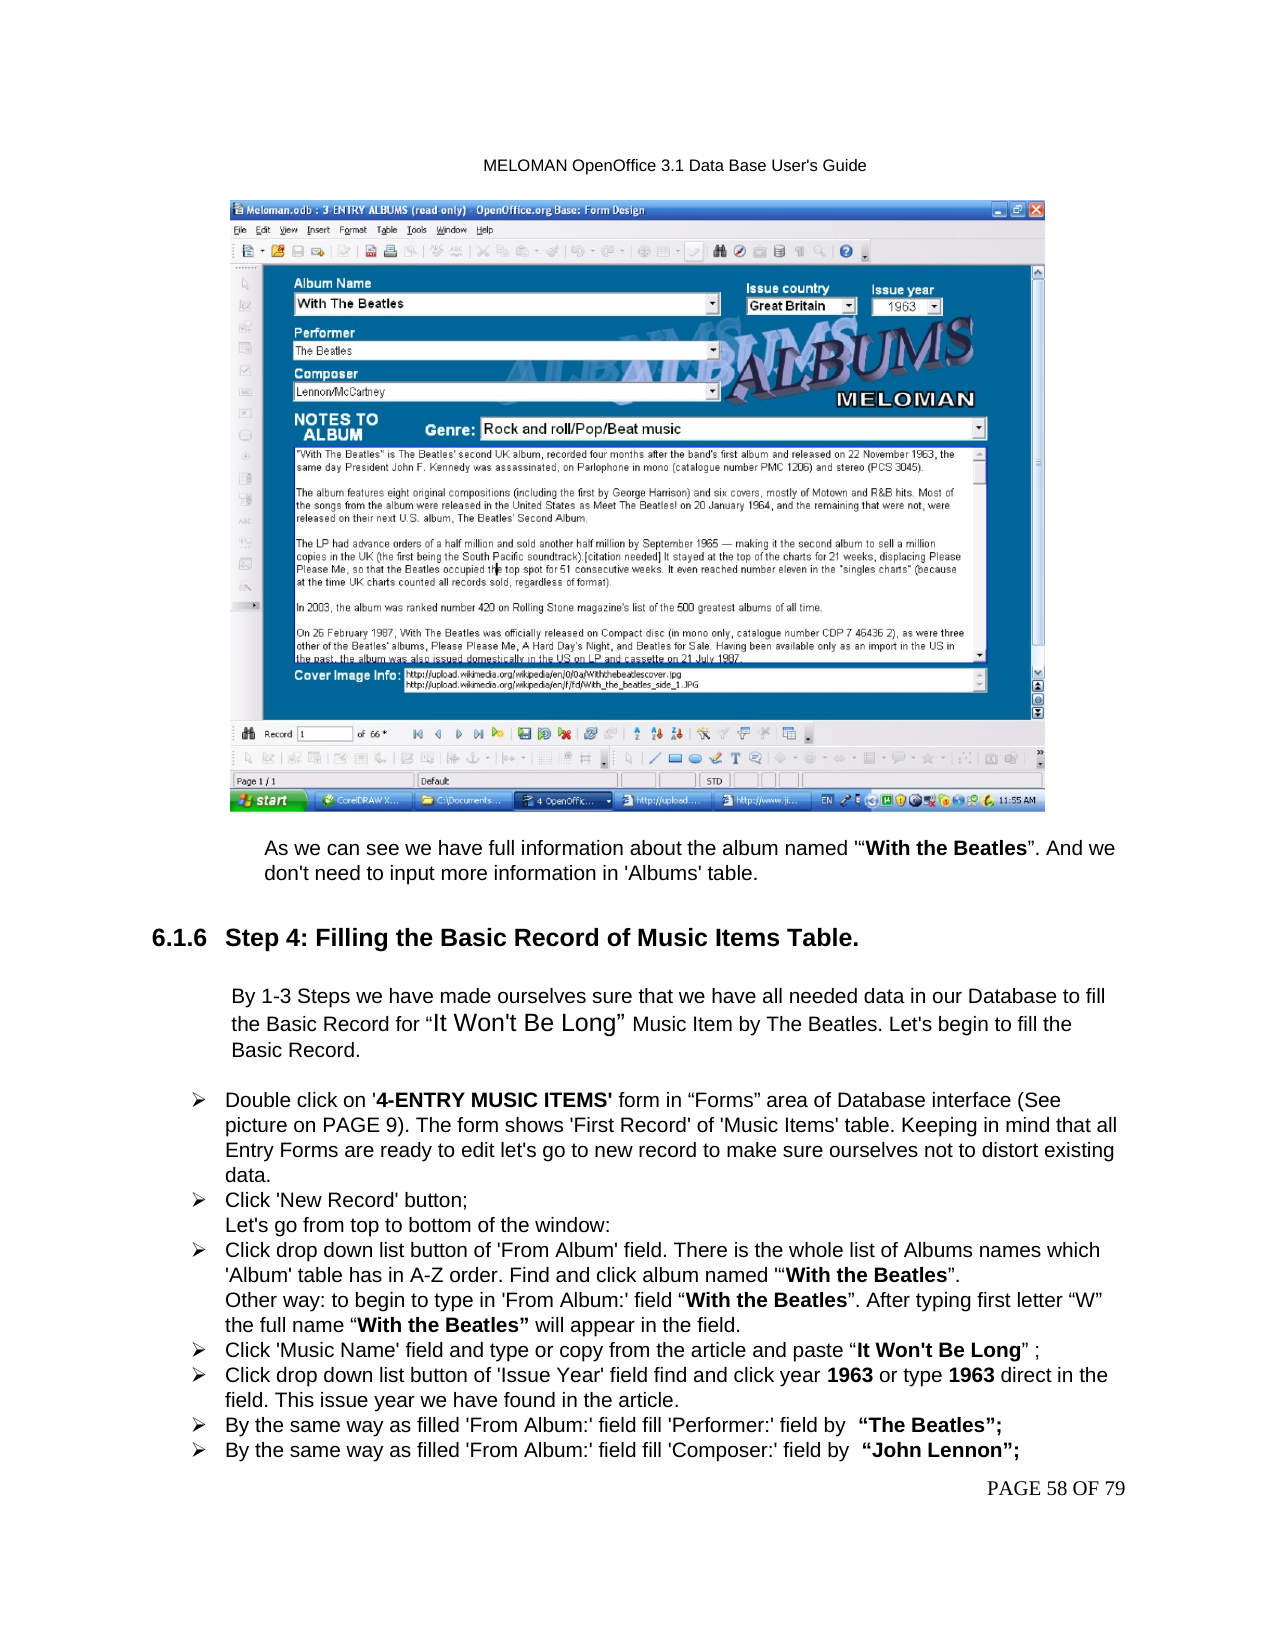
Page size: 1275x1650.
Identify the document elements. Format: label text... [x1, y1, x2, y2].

list By the same way as filled 'From Album:' field fill 'Performer:' field by “The Beatles”; [191, 1411, 1125, 1436]
list Double click on '4-ENTRY MUSIC ITEMS' form in “Forms” area of Database interface (See picture on PAGE 9). The form shows 'First Record' of 'Music Items' table. Keeping in mind that all Entry Forms are ready to edit let's go to new record to make sure ourselves not to distort existing data. [191, 1086, 1125, 1186]
list By the same way as filled 'From Album:' field fill 'Composer:' field by “John Lennon”; [191, 1436, 1125, 1461]
text By 1-3 Steps we have made ourselves sure that we have all needed data in our Database to fill the Basic Record for “It Won't Be Long” Music Item by The Beatles. Let's begin to fill the Basic Record. [231, 983, 1125, 1061]
list Other way: to begin to type in 'From Album:' field “With the Beatles”. After typing first letter “W” the full name “With the Beatles” will appear in the field. [191, 1286, 1125, 1336]
list Click 'Music Name' field and type or copy from the article and paste “It Won't Be Long” ; [191, 1336, 1125, 1361]
list Click drop down list button of 'From Album' field. There is the whole list of Albums names which 'Album' table has in A-Z order. Find and click album named '“With the Beatles”. [191, 1236, 1125, 1286]
list Click drop down list button of 'Issue Year' field find and click year 1963 or type 1963 direct in the field. This issue year we have found in the article. [191, 1361, 1125, 1411]
picture [230, 200, 1045, 812]
list Let's go from top to bottom of the window: [191, 1211, 1125, 1236]
subtitle Step 4: Filling the Basic Record of Music Items Table. [152, 923, 1125, 951]
list Click 'New Record' button; [191, 1186, 1125, 1211]
list As we can see we have full information about the album named '“With the Beatles”. And we don't need to input more information in 'Albums' table. [230, 835, 1125, 885]
